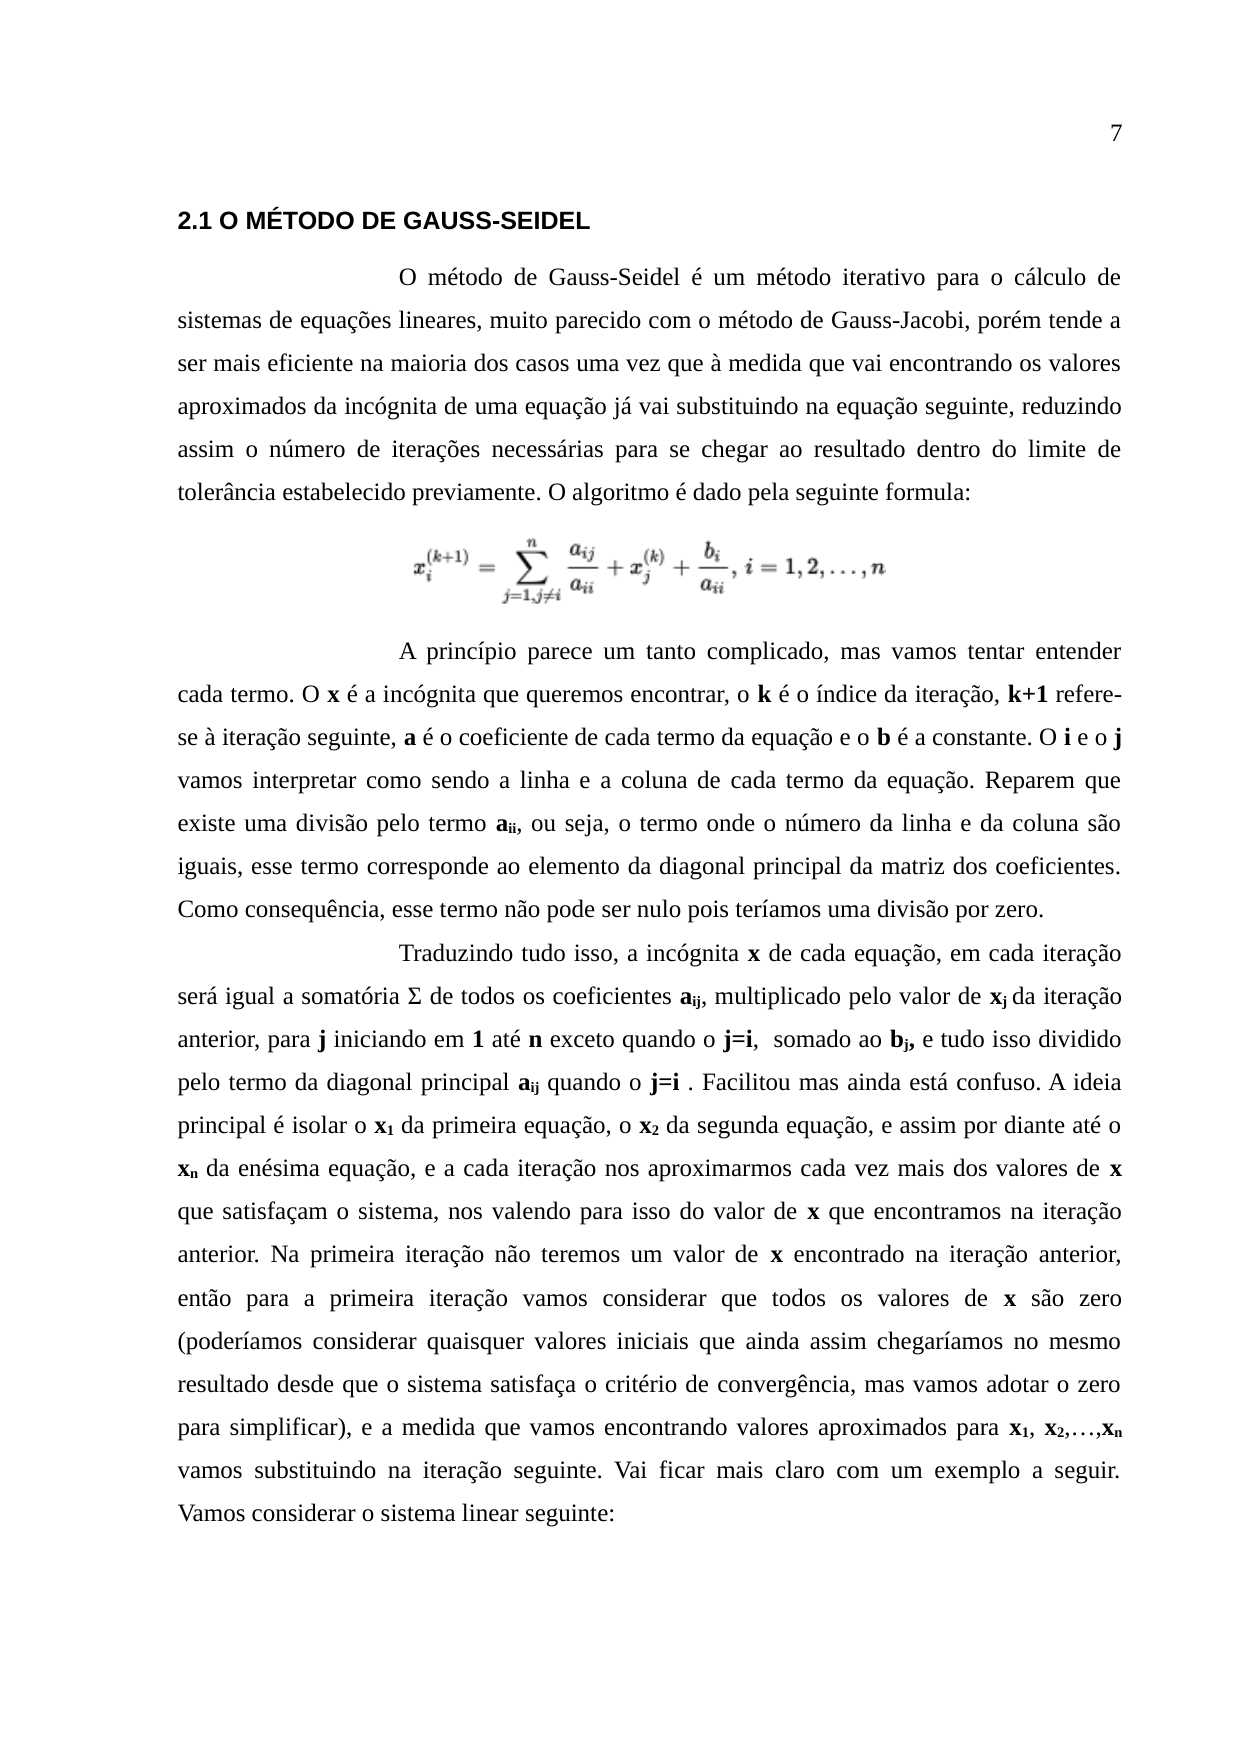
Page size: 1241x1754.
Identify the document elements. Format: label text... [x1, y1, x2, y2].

text O método de Gauss-Seidel é um método iterativo para o cálculo de sistemas de equações lineares, muito parecido com o método de Gauss-Jacobi, porém tende a ser mais eficiente na maioria dos casos uma vez que à medida que vai encontrando os valores aproximados da incógnita de uma equação já vai substituindo na equação seguinte, reduzindo assim o número de iterações necessárias para se chegar ao resultado dentro do limite de tolerância estabelecido previamente. O algoritmo é dado pela seguinte formula: [177, 262, 1122, 506]
subtitle 2.1 O MÉTODO DE GAUSS-SEIDEL [177, 206, 1122, 235]
text Traduzindo tudo isso, a incógnita x de cada equação, em cada iteração será igual a somatória Σ de todos os coeficientes aij, multiplicado pelo valor de xj da iteração anterior, para j iniciando em 1 até n exceto quando o j=i, somado ao bj, e tudo isso dividido pelo termo da diagonal principal aij quando o j=i . Facilitou mas ainda está confuso. A ideia principal é isolar o x1 da primeira equação, o x2 da segunda equação, e assim por diante até o xn da enésima equação, e a cada iteração nos aproximarmos cada vez mais dos valores de x que satisfaçam o sistema, nos valendo para isso do valor de x que encontramos na iteração anterior. Na primeira iteração não teremos um valor de x encontrado na iteração anterior, então para a primeira iteração vamos considerar que todos os valores de x são zero (poderíamos considerar quaisquer valores iniciais que ainda assim chegaríamos no mesmo resultado desde que o sistema satisfaça o critério de convergência, mas vamos adotar o zero para simplificar), e a medida que vamos encontrando valores aproximados para x1, x2,…,xn vamos substituindo na iteração seguinte. Vai ficar mais claro com um exemplo a seguir. Vamos considerar o sistema linear seguinte: [177, 938, 1122, 1527]
text A princípio parece um tanto complicado, mas vamos tentar entender cada termo. O x é a incógnita que queremos encontrar, o k é o índice da iteração, k+1 refere-se à iteração seguinte, a é o coeficiente de cada termo da equação e o b é a constante. O i e o j vamos interpretar como sendo a linha e a coluna de cada termo da equação. Reparem que existe uma divisão pelo termo aii, ou seja, o termo onde o número da linha e da coluna são iguais, esse termo corresponde ao elemento da diagonal principal da matriz dos coeficientes. Como consequência, esse termo não pode ser nulo pois teríamos uma divisão por zero. [177, 636, 1122, 923]
picture [413, 535, 886, 609]
